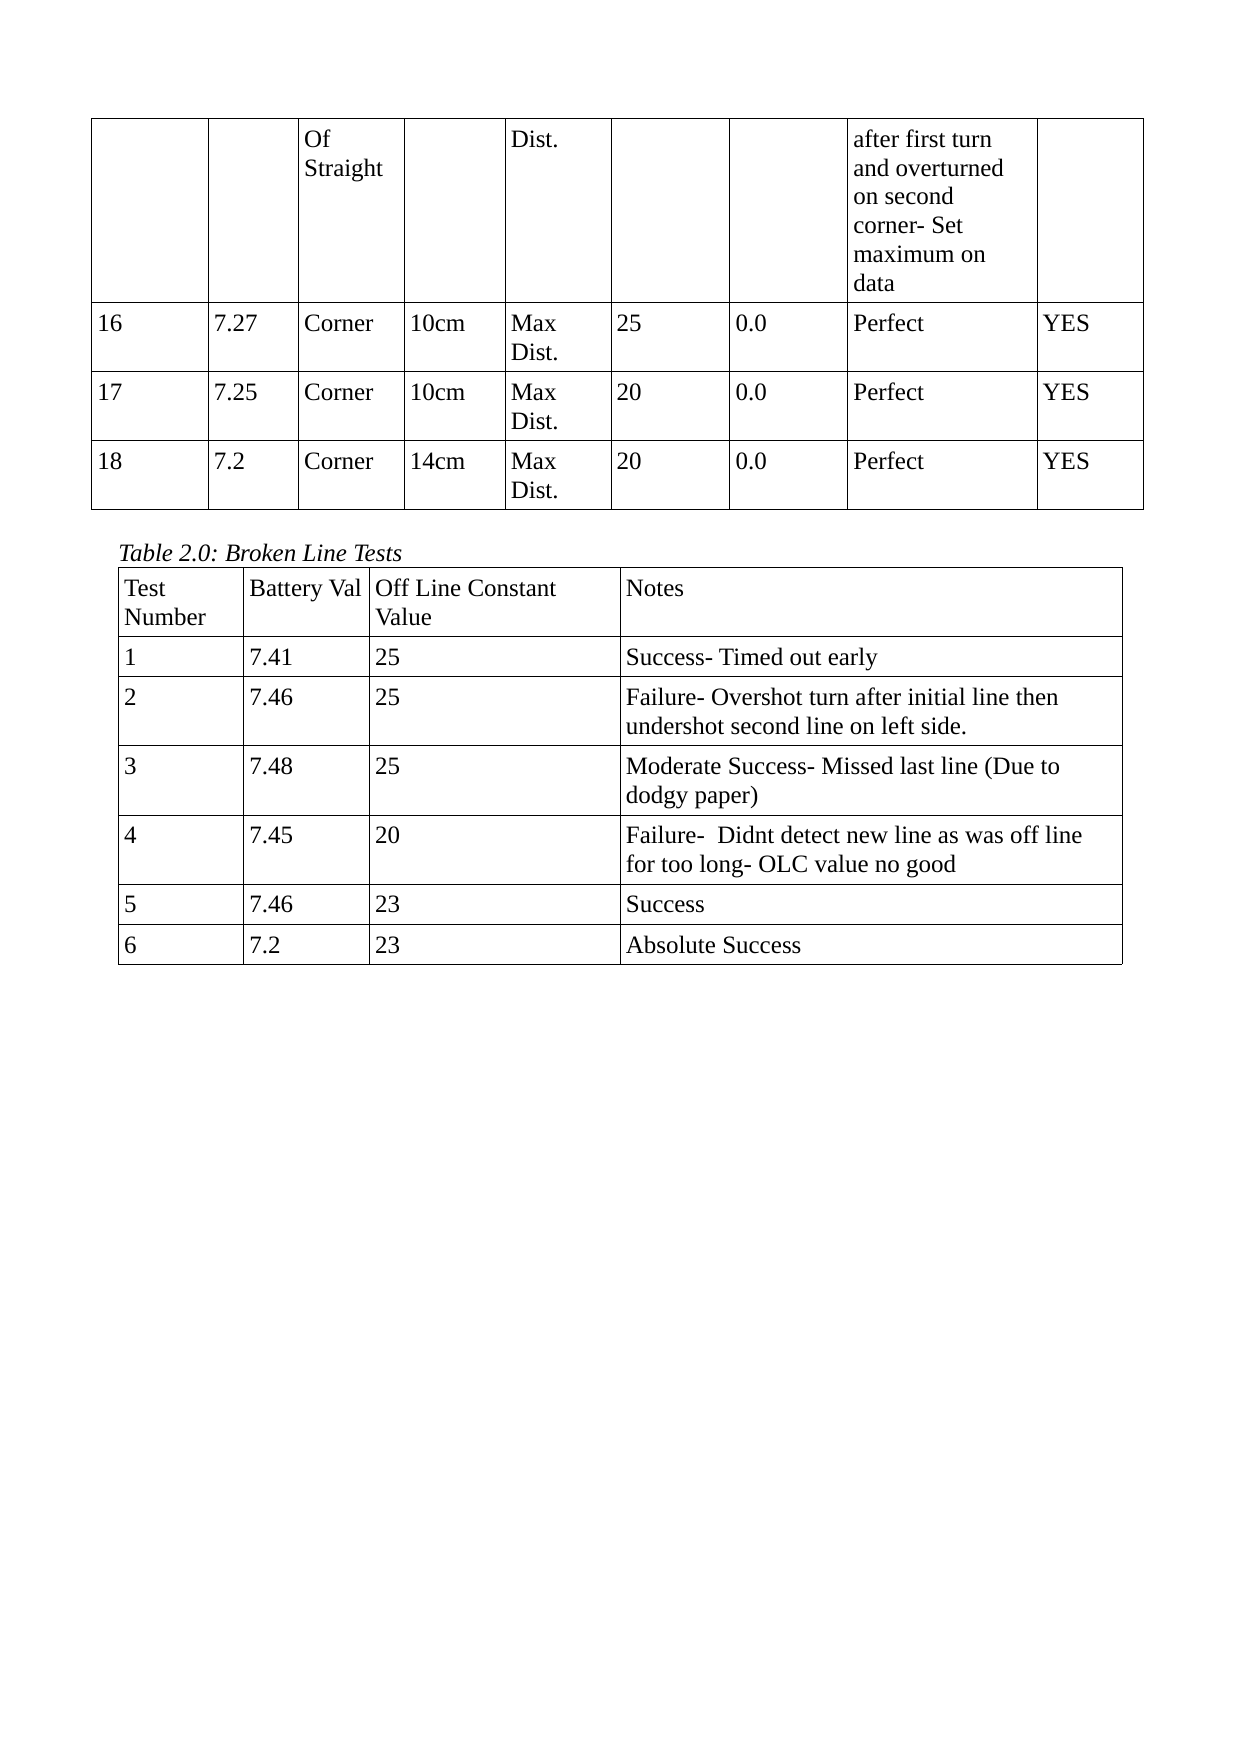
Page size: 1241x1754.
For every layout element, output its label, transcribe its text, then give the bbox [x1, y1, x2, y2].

table_cell 18 [92, 441, 208, 509]
table_cell 10cm [405, 372, 505, 440]
table_header Off Line Constant Value [370, 568, 620, 636]
table_cell 7.2 [209, 441, 298, 509]
table_cell 25 [370, 637, 620, 676]
table_cell 25 [370, 746, 620, 814]
table_cell 16 [92, 303, 208, 371]
table_cell Failure- Didnt detect new line as was off line for too long- OLC value no good [621, 816, 1122, 883]
table_cell YES [1038, 441, 1143, 509]
table_cell 5 [119, 885, 243, 924]
table_cell Corner [299, 372, 404, 440]
table_cell Perfect [848, 441, 1037, 509]
table_header Notes [621, 568, 1122, 636]
table_cell Perfect [848, 372, 1037, 440]
table_cell [612, 119, 729, 302]
table_cell 20 [612, 372, 729, 440]
table_cell Max Dist. [506, 303, 611, 371]
table_cell 10cm [405, 303, 505, 371]
table_cell Success [621, 885, 1122, 924]
table_cell 7.46 [244, 885, 369, 924]
table_cell 2 [119, 677, 243, 745]
table_cell [730, 119, 847, 302]
table_cell 7.41 [244, 637, 369, 676]
table_cell Max Dist. [506, 441, 611, 509]
table_cell 0.0 [730, 372, 847, 440]
table_cell 14cm [405, 441, 505, 509]
table_cell 20 [612, 441, 729, 509]
table_cell Success- Timed out early [621, 637, 1122, 676]
table_cell 0.0 [730, 441, 847, 509]
table_cell 7.25 [209, 372, 298, 440]
table_cell Dist. [506, 119, 611, 302]
table_cell 1 [119, 637, 243, 676]
table_cell 25 [612, 303, 729, 371]
table_cell 25 [370, 677, 620, 745]
table_header Battery Val [244, 568, 369, 636]
table_cell after first turn and overturned on second corner- Set maximum on data [848, 119, 1037, 302]
table_cell YES [1038, 303, 1143, 371]
table_cell 7.45 [244, 816, 369, 883]
table_cell 23 [370, 885, 620, 924]
table_cell Absolute Success [621, 925, 1122, 964]
table_cell Moderate Success- Missed last line (Due to dodgy paper) [621, 746, 1122, 814]
table_cell [92, 119, 208, 302]
table_cell 17 [92, 372, 208, 440]
table_cell Corner [299, 441, 404, 509]
table_cell Corner [299, 303, 404, 371]
table_cell [1038, 119, 1143, 302]
table_cell - [405, 119, 505, 302]
table_cell YES [1038, 372, 1143, 440]
table_cell [209, 119, 298, 302]
table_cell Max Dist. [506, 372, 611, 440]
table_cell Perfect [848, 303, 1037, 371]
table_cell 23 [370, 925, 620, 964]
table_cell 6 [119, 925, 243, 964]
table_cell 7.46 [244, 677, 369, 745]
table_cell 3 [119, 746, 243, 814]
table_cell Of Straight [299, 119, 404, 302]
table_cell 0.0 [730, 303, 847, 371]
table_cell Failure- Overshot turn after initial line then undershot second line on left side. [621, 677, 1122, 745]
text Table 2.0: Broken Line Tests [118, 538, 1122, 567]
table_cell 4 [119, 816, 243, 883]
table_cell 20 [370, 816, 620, 883]
table_header Test Number [119, 568, 243, 636]
table_cell 7.27 [209, 303, 298, 371]
table_cell 7.2 [244, 925, 369, 964]
table_cell 7.48 [244, 746, 369, 814]
